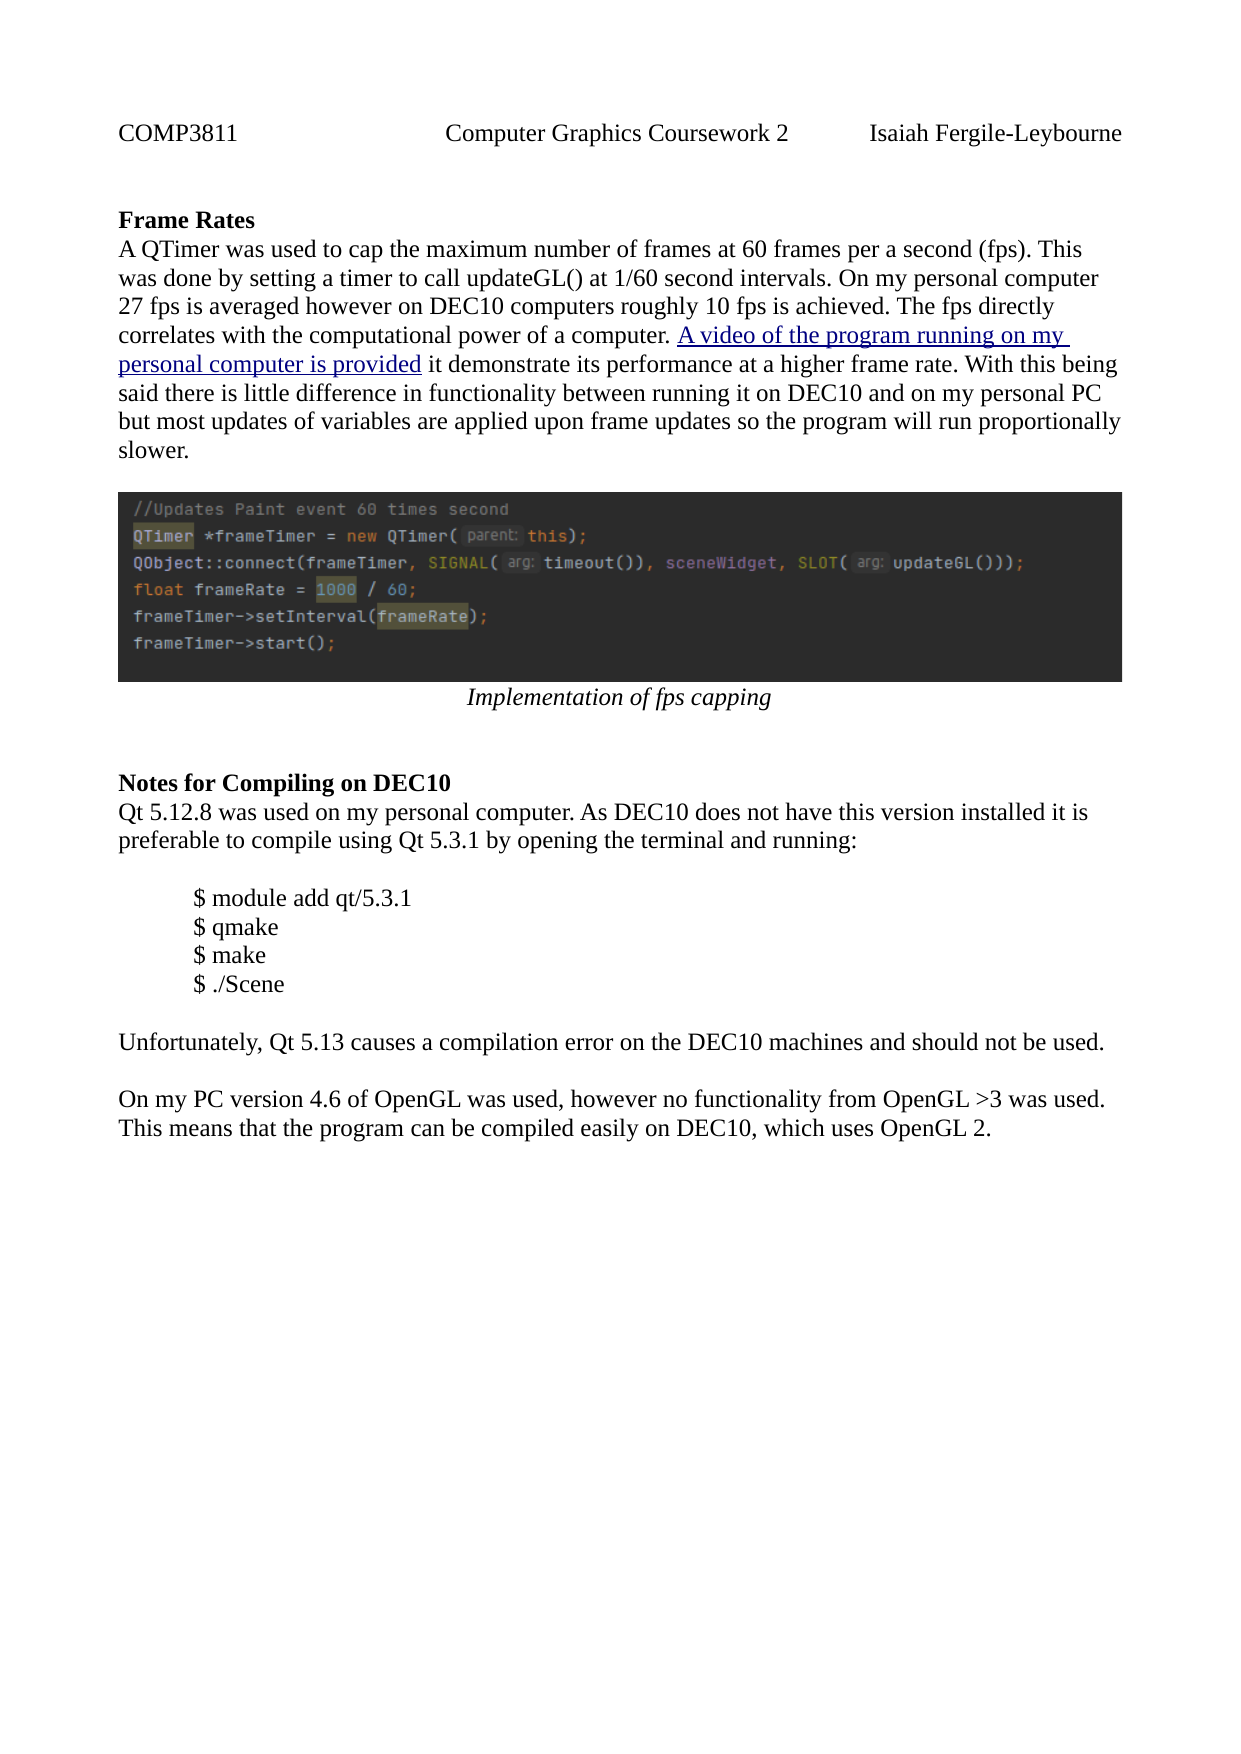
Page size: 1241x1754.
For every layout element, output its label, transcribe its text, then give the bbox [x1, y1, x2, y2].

text Frame Rates [118, 176, 1122, 234]
text $ make [118, 940, 1122, 969]
text A QTimer was used to cap the maximum number of frames at 60 frames per a second (fps). This was done by setting a timer to call updateGL() at 1/60 second intervals. On my personal computer 27 fps is averaged however on DEC10 computers roughly 10 fps is achieved. The fps directly correlates with the computational power of a computer. A video of the program running on my personal computer is provided it demonstrate its performance at a higher frame rate. With this being said there is little difference in functionality between running it on DEC10 and on my personal PC but most updates of variables are applied upon frame updates so the program will run proportionally slower. [118, 234, 1122, 464]
text Implementation of fps capping [118, 682, 1122, 710]
text Unfortunately, Qt 5.13 causes a compilation error on the DEC10 machines and should not be used. [118, 1027, 1122, 1055]
text On my PC version 4.6 of OpenGL was used, however no functionality from OpenGL >3 was used. This means that the program can be compiled easily on DEC10, which uses OpenGL 2. [118, 1084, 1122, 1142]
picture [118, 492, 1123, 682]
text $ qmake [118, 912, 1122, 940]
text Qt 5.12.8 was used on my personal computer. As DEC10 does not have this version installed it is preferable to compile using Qt 5.3.1 by opening the terminal and running: [118, 797, 1122, 854]
text Notes for Compiling on DEC10 [118, 768, 1122, 797]
text $ module add qt/5.3.1 [118, 883, 1122, 912]
text $ ./Scene [118, 969, 1122, 998]
